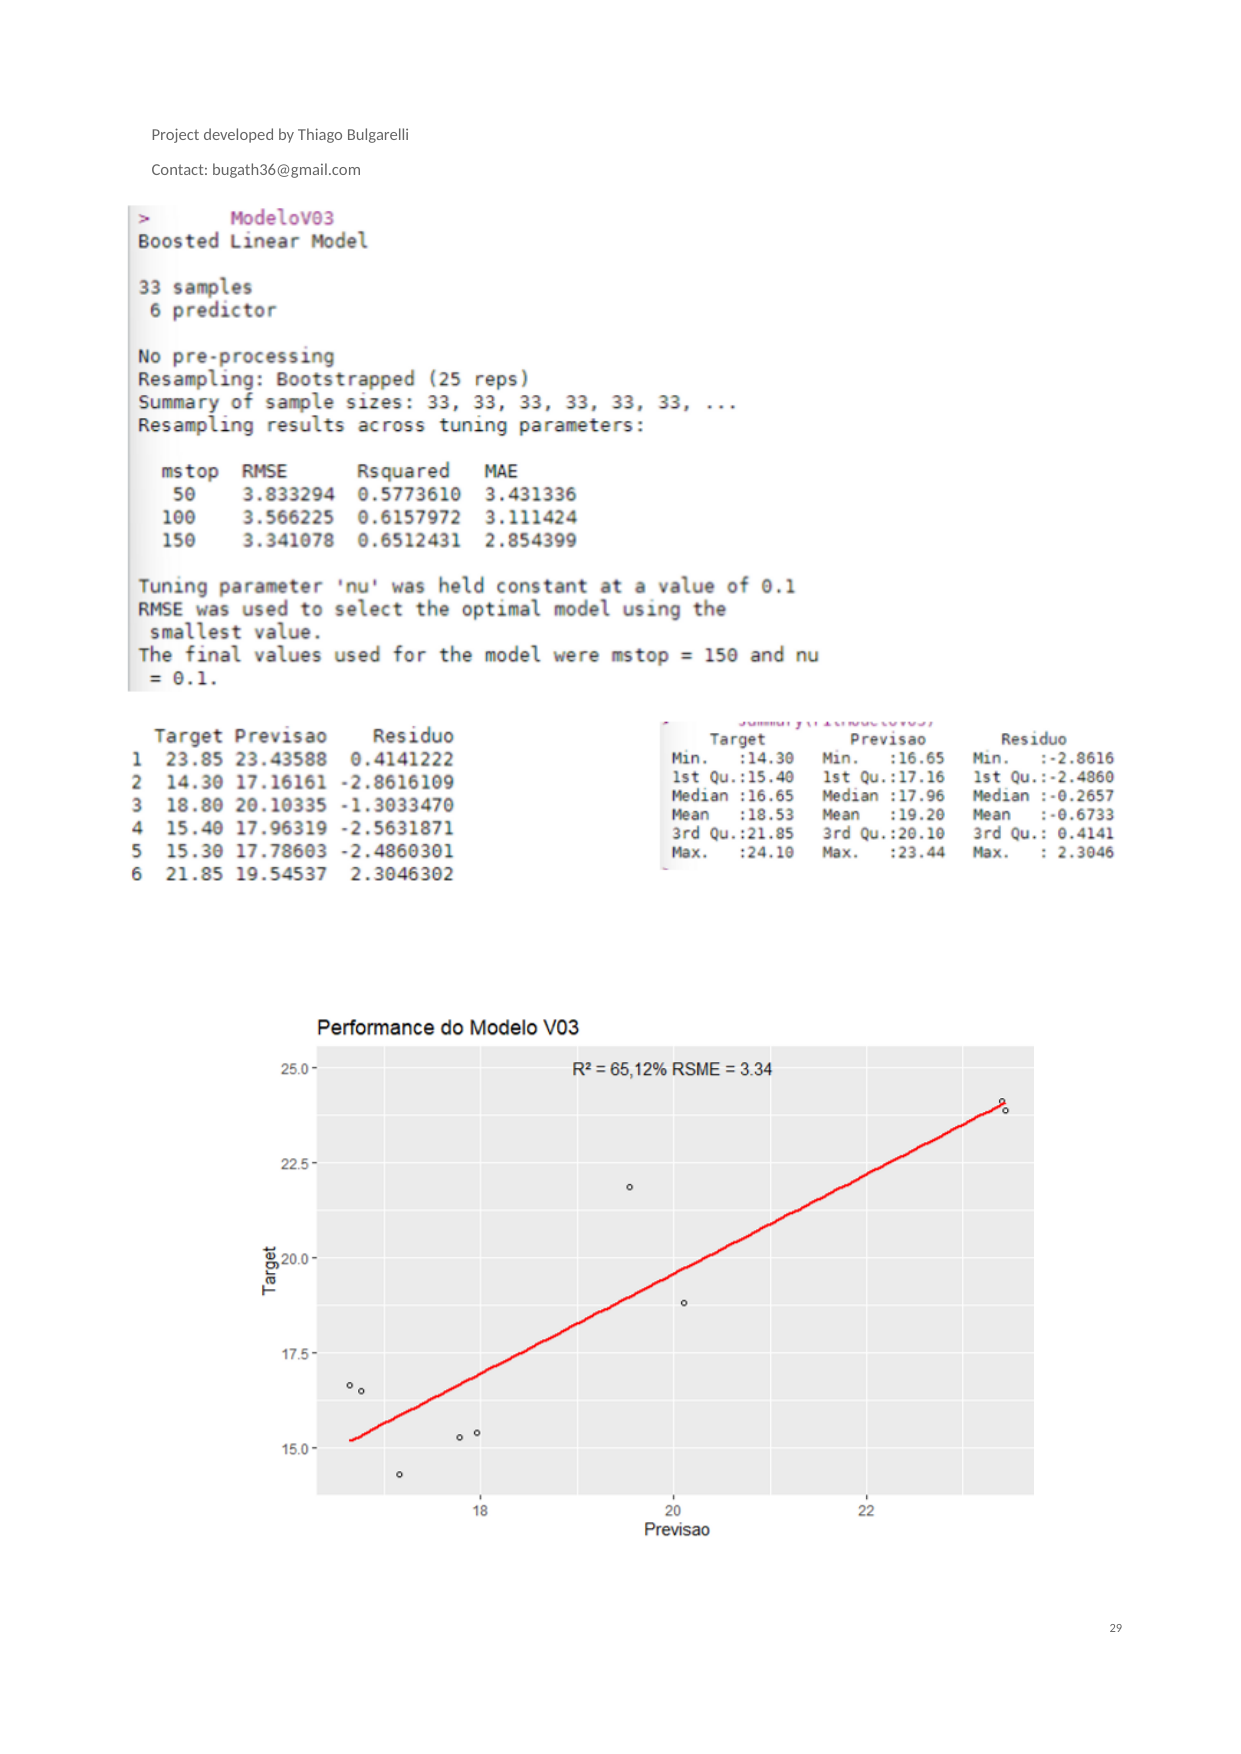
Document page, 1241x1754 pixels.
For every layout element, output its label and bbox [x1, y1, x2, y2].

picture [238, 1010, 1034, 1542]
picture [121, 197, 1119, 881]
